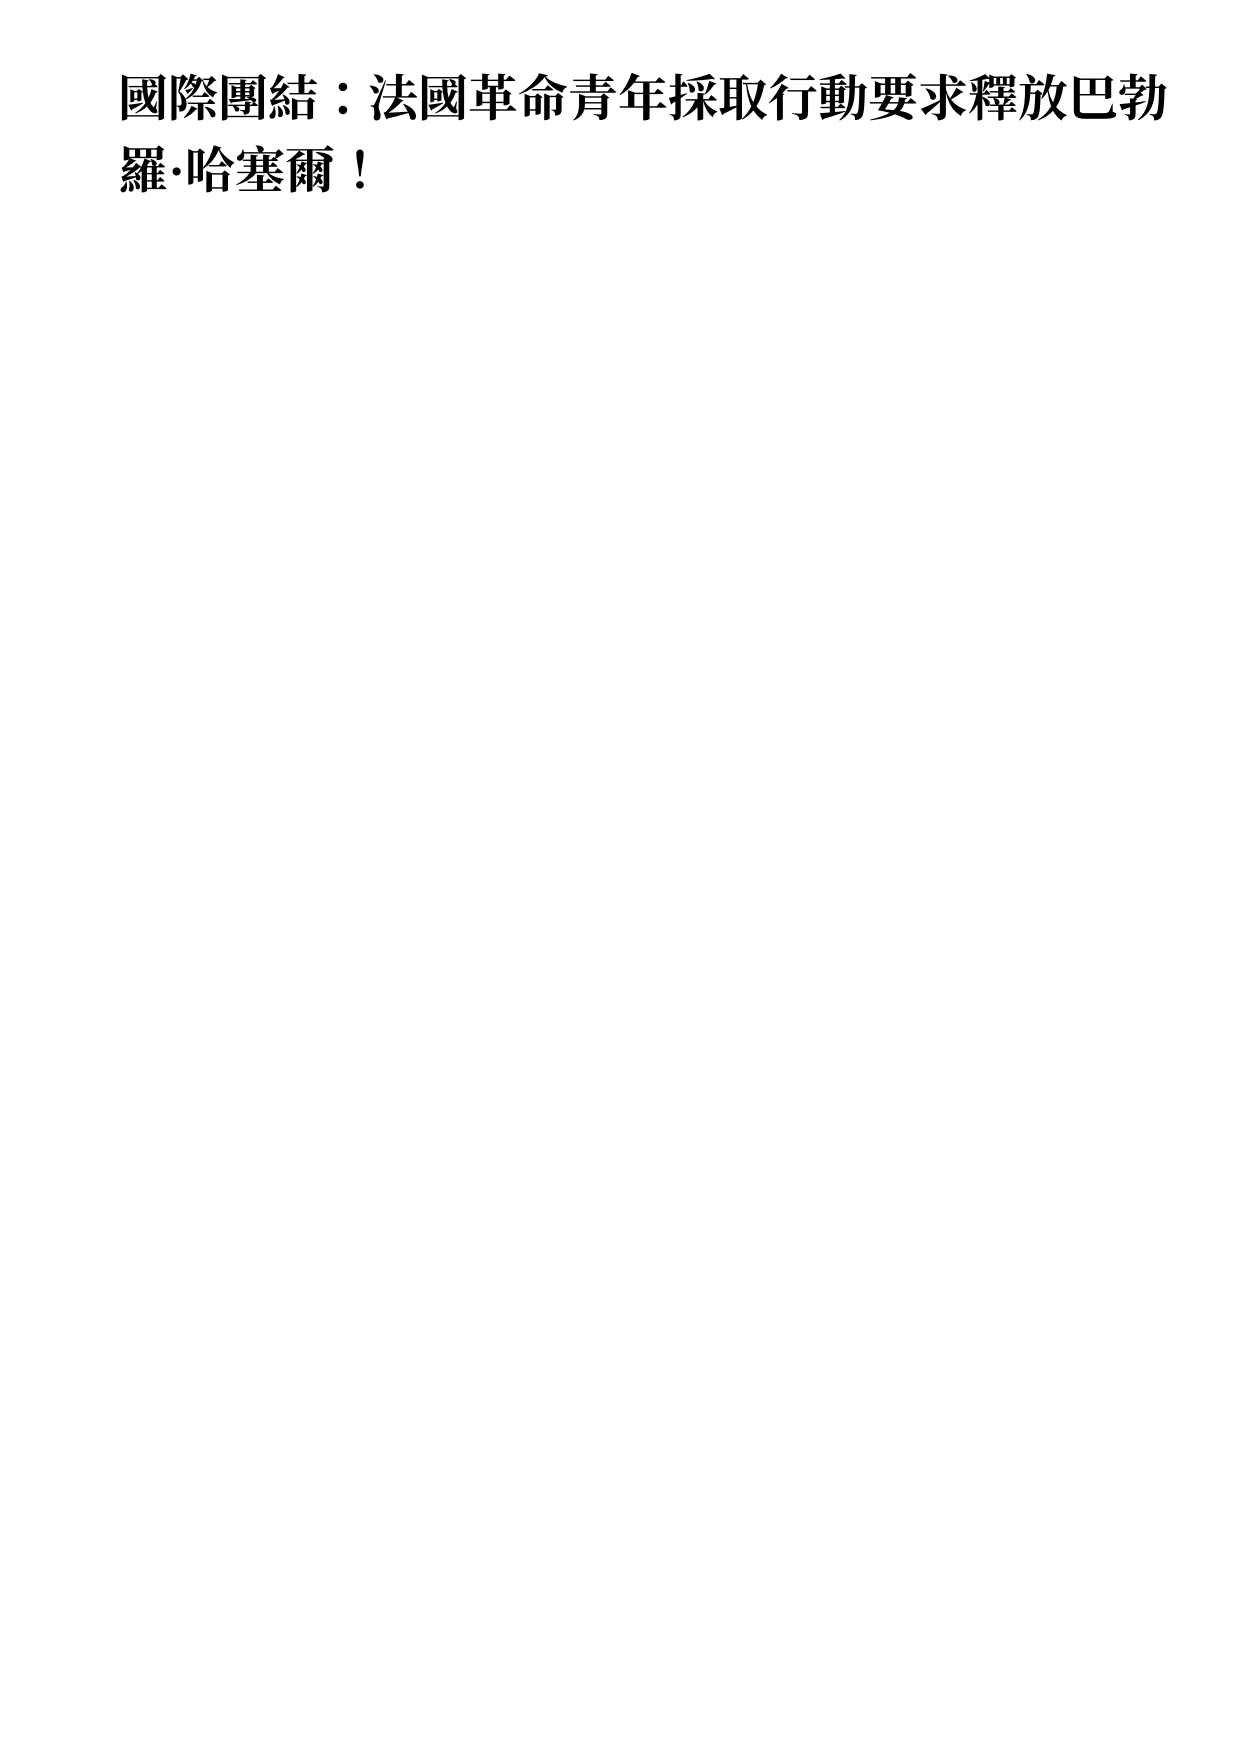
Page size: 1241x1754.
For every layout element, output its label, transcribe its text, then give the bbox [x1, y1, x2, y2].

subtitle 國際團結：法國革命青年採取行動要求釋放巴勃羅·哈塞爾！ [118, 59, 1181, 203]
